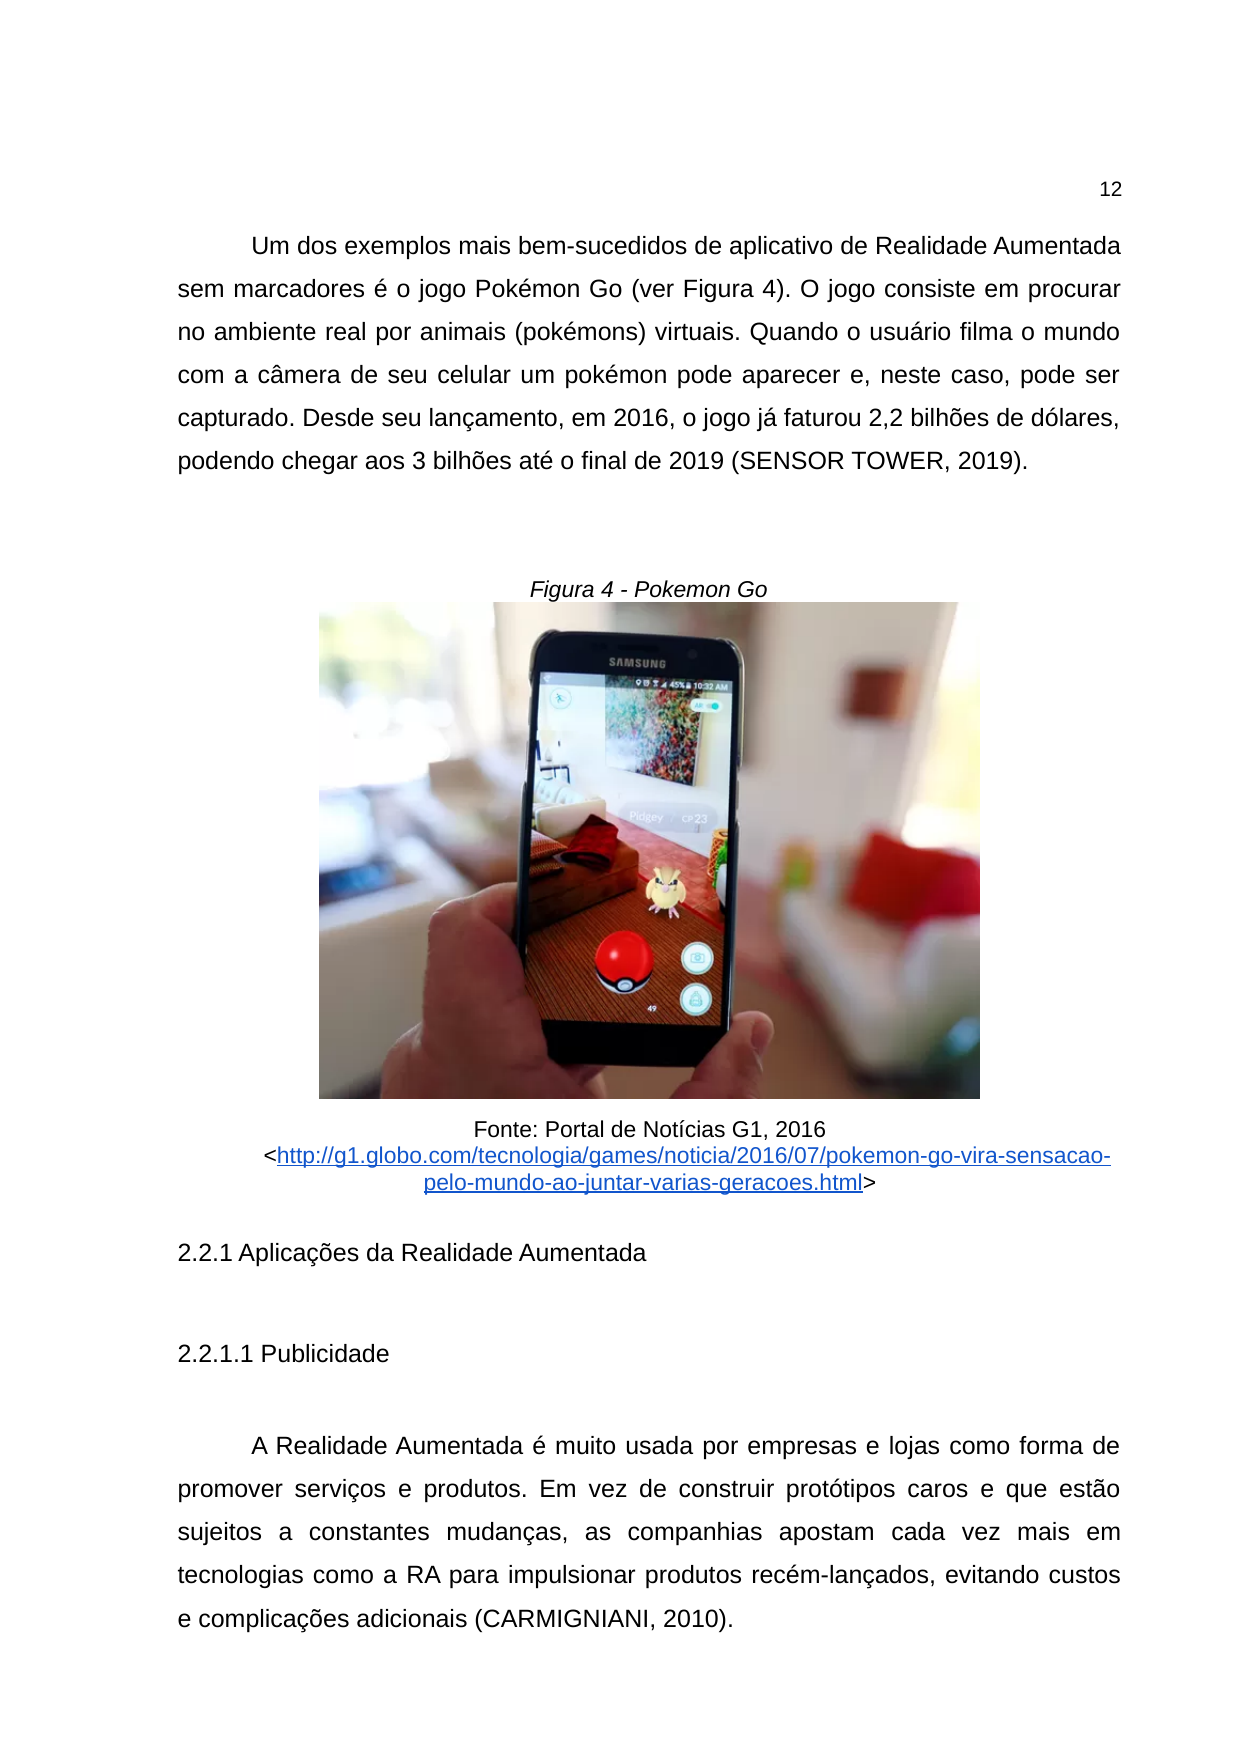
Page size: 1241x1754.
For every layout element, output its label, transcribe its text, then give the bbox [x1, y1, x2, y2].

picture [319, 602, 980, 1099]
text Um dos exemplos mais bem-sucedidos de aplicativo de Realidade Aumentada sem marcadores é o jogo Pokémon Go (ver Figura 4). O jogo consiste em procurar no ambiente real por animais (pokémons) virtuais. Quando o usuário filma o mundo com a câmera de seu celular um pokémon pode aparecer e, neste caso, pode ser capturado. Desde seu lançamento, em 2016, o jogo já faturou 2,2 bilhões de dólares, podendo chegar aos 3 bilhões até o final de 2019 (SENSOR TOWER, 2019). [177, 231, 1122, 475]
text A Realidade Aumentada é muito usada por empresas e lojas como forma de promover serviços e produtos. Em vez de construir protótipos caros e que estão sujeitos a constantes mudanças, as companhias apostam cada vez mais em tecnologias como a RA para impulsionar produtos recém-lançados, evitando custos e complicações adicionais (CARMIGNIANI, 2010). [177, 1431, 1122, 1632]
text Fonte: Portal de Notícias G1, 2016 [177, 1116, 1122, 1142]
text Figura 4 - Pokemon Go [319, 574, 980, 602]
text <http://g1.globo.com/tecnologia/games/noticia/2016/07/pokemon-go-vira-sensacao-pelo-mundo-ao-juntar-varias-geracoes.html> [177, 1142, 1122, 1195]
subtitle 2.2.1.1 Publicidade [177, 1339, 1122, 1368]
subtitle 2.2.1 Aplicações da Realidade Aumentada [177, 1238, 1122, 1267]
